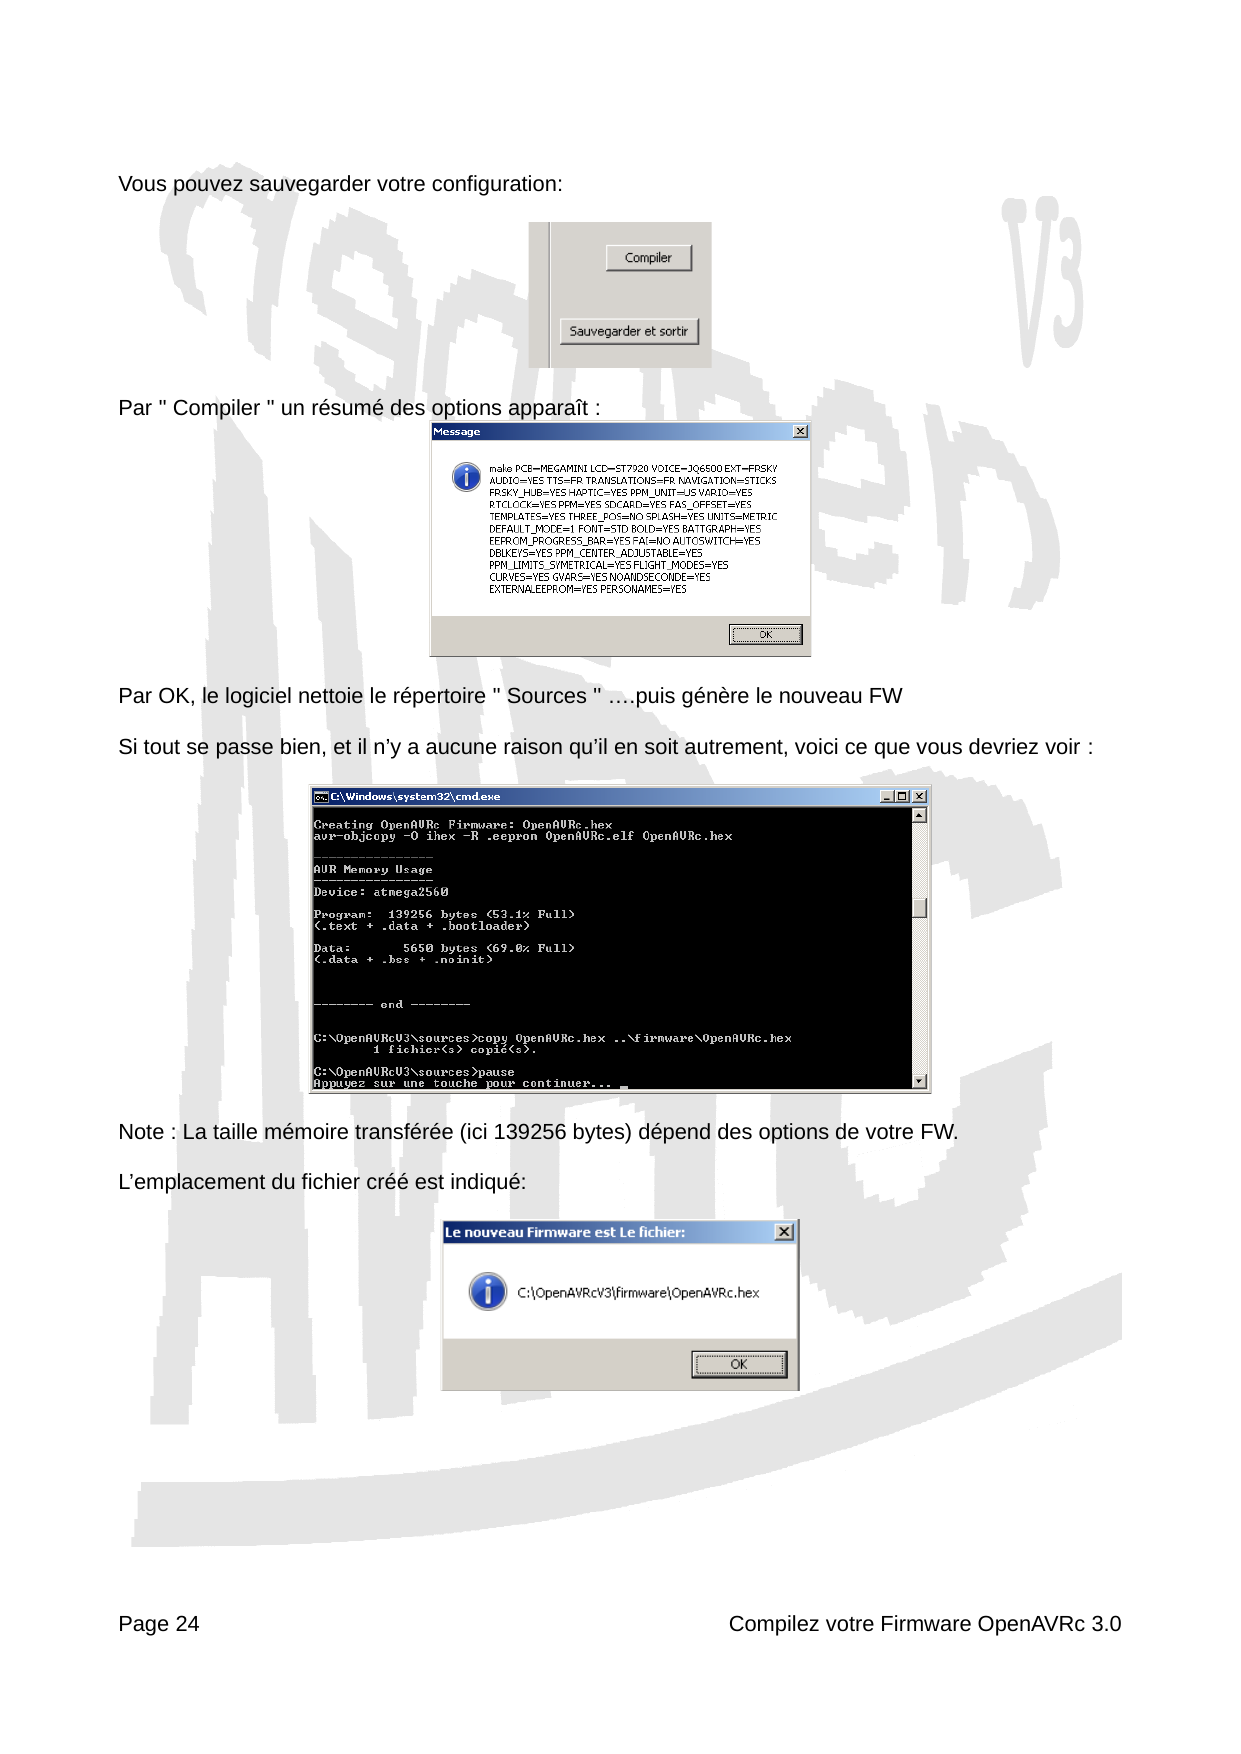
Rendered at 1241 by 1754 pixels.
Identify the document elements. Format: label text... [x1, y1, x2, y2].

picture [308, 784, 932, 1094]
text Par '' Compiler '' un résumé des options apparaît : [118, 395, 1122, 420]
text Note : La taille mémoire transférée (ici 139256 bytes) dépend des options de votre FW. [118, 1119, 1122, 1144]
text Par OK, le logiciel nettoie le répertoire '' Sources '' ….puis génère le nouveau FW [118, 683, 1122, 709]
text Si tout se passe bien, et il n’y a aucune raison qu’il en soit autrement, voici ce que vous devriez voir : [118, 734, 1122, 759]
text Vous pouvez sauvegarder votre configuration: [118, 171, 1122, 196]
picture [429, 420, 812, 657]
text L’emplacement du fichier créé est indiqué: [118, 1169, 1122, 1194]
